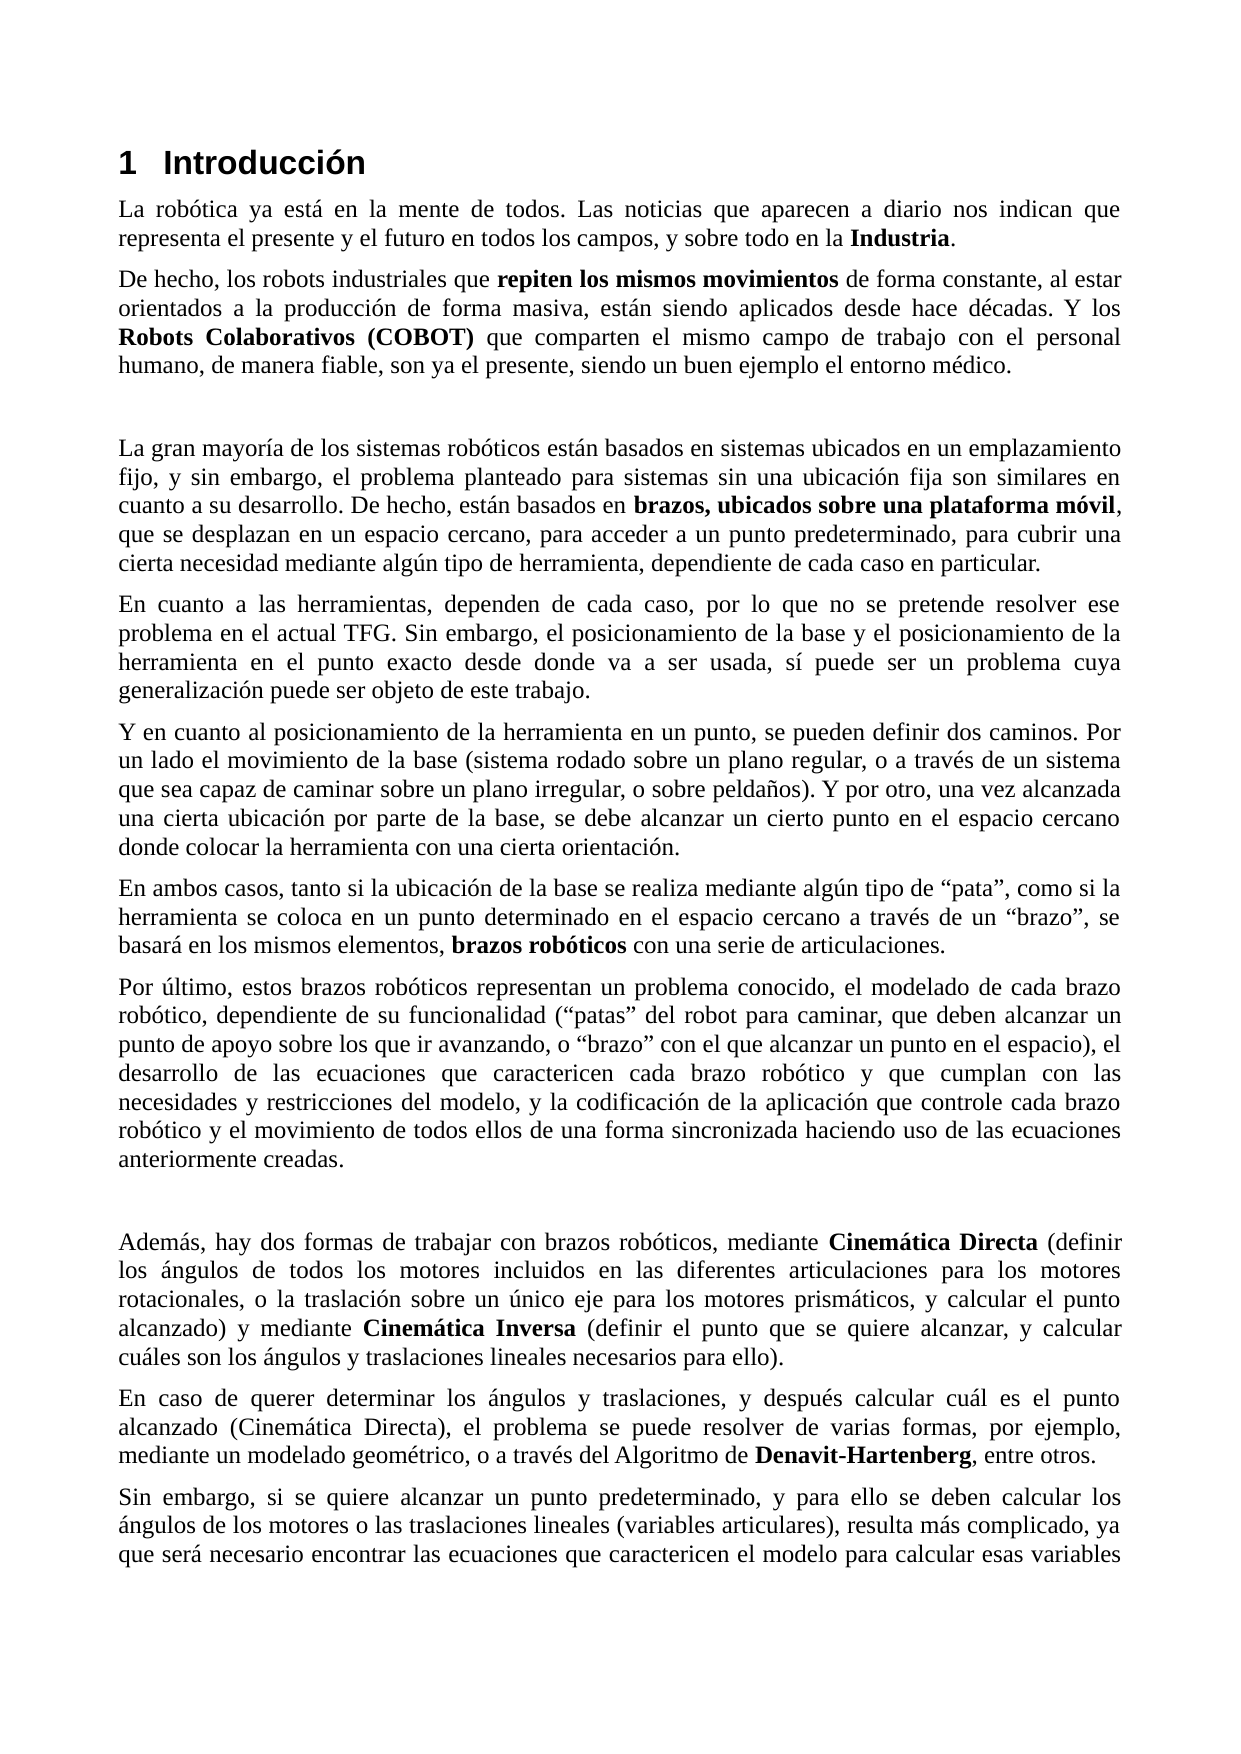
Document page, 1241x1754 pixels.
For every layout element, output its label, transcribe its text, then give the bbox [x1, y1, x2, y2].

text La gran mayoría de los sistemas robóticos están basados en sistemas ubicados en un emplazamiento fijo, y sin embargo, el problema planteado para sistemas sin una ubicación fija son similares en cuanto a su desarrollo. De hecho, están basados en brazos, ubicados sobre una plataforma móvil, que se desplazan en un espacio cercano, para acceder a un punto predeterminado, para cubrir una cierta necesidad mediante algún tipo de herramienta, dependiente de cada caso en particular. [118, 433, 1122, 577]
subtitle Introducción [118, 143, 1122, 182]
text En caso de querer determinar los ángulos y traslaciones, y después calcular cuál es el punto alcanzado (Cinemática Directa), el problema se puede resolver de varias formas, por ejemplo, mediante un modelado geométrico, o a través del Algoritmo de Denavit-Hartenberg, entre otros. [118, 1383, 1122, 1469]
text En ambos casos, tanto si la ubicación de la base se realiza mediante algún tipo de “pata”, como si la herramienta se coloca en un punto determinado en el espacio cercano a través de un “brazo”, se basará en los mismos elementos, brazos robóticos con una serie de articulaciones. [118, 873, 1122, 959]
text Sin embargo, si se quiere alcanzar un punto predeterminado, y para ello se deben calcular los ángulos de los motores o las traslaciones lineales (variables articulares), resulta más complicado, ya que será necesario encontrar las ecuaciones que caractericen el modelo para calcular esas variables [118, 1482, 1122, 1568]
text La robótica ya está en la mente de todos. Las noticias que aparecen a diario nos indican que representa el presente y el futuro en todos los campos, y sobre todo en la Industria. [118, 194, 1122, 252]
text Por último, estos brazos robóticos representan un problema conocido, el modelado de cada brazo robótico, dependiente de su funcionalidad (“patas” del robot para caminar, que deben alcanzar un punto de apoyo sobre los que ir avanzando, o “brazo” con el que alcanzar un punto en el espacio), el desarrollo de las ecuaciones que caractericen cada brazo robótico y que cumplan con las necesidades y restricciones del modelo, y la codificación de la aplicación que controle cada brazo robótico y el movimiento de todos ellos de una forma sincronizada haciendo uso de las ecuaciones anteriormente creadas. [118, 972, 1122, 1173]
text Y en cuanto al posicionamiento de la herramienta en un punto, se pueden definir dos caminos. Por un lado el movimiento de la base (sistema rodado sobre un plano regular, o a través de un sistema que sea capaz de caminar sobre un plano irregular, o sobre peldaños). Y por otro, una vez alcanzada una cierta ubicación por parte de la base, se debe alcanzar un cierto punto en el espacio cercano donde colocar la herramienta con una cierta orientación. [118, 717, 1122, 861]
text En cuanto a las herramientas, dependen de cada caso, por lo que no se pretende resolver ese problema en el actual TFG. Sin embargo, el posicionamiento de la base y el posicionamiento de la herramienta en el punto exacto desde donde va a ser usada, sí puede ser un problema cuya generalización puede ser objeto de este trabajo. [118, 589, 1122, 704]
text De hecho, los robots industriales que repiten los mismos movimientos de forma constante, al estar orientados a la producción de forma masiva, están siendo aplicados desde hace décadas. Y los Robots Colaborativos (COBOT) que comparten el mismo campo de trabajo con el personal humano, de manera fiable, son ya el presente, siendo un buen ejemplo el entorno médico. [118, 264, 1122, 379]
text Además, hay dos formas de trabajar con brazos robóticos, mediante Cinemática Directa (definir los ángulos de todos los motores incluidos en las diferentes articulaciones para los motores rotacionales, o la traslación sobre un único eje para los motores prismáticos, y calcular el punto alcanzado) y mediante Cinemática Inversa (definir el punto que se quiere alcanzar, y calcular cuáles son los ángulos y traslaciones lineales necesarios para ello). [118, 1227, 1122, 1371]
